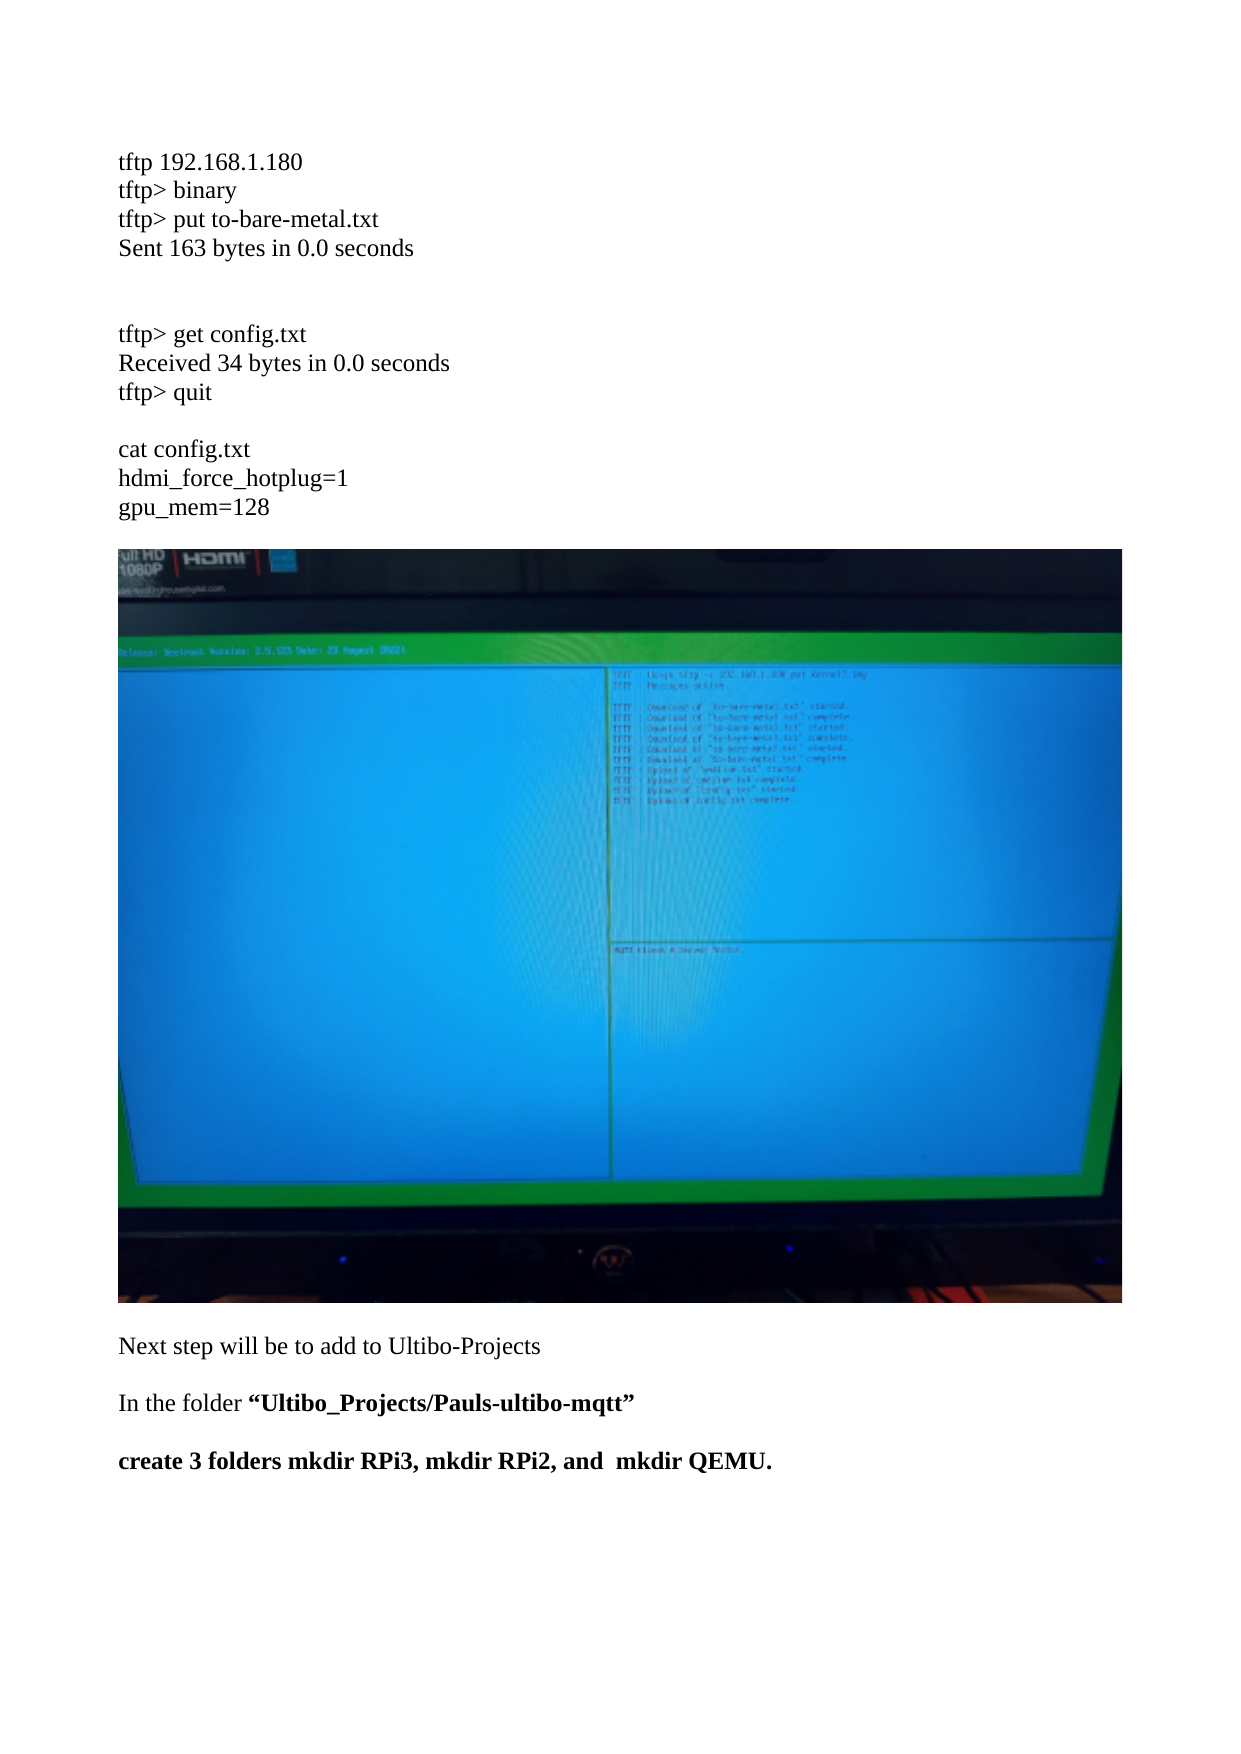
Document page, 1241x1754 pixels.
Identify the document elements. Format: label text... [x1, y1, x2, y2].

text tftp 192.168.1.180 [118, 147, 1122, 176]
text gpu_mem=128 [118, 492, 1122, 521]
text tftp> put to-bare-metal.txt [118, 204, 1122, 233]
text create 3 folders mkdir RPi3, mkdir RPi2, and mkdir QEMU. [118, 1446, 1122, 1475]
text Received 34 bytes in 0.0 seconds [118, 348, 1122, 377]
picture [118, 549, 1123, 1303]
text Sent 163 bytes in 0.0 seconds [118, 233, 1122, 262]
text Next step will be to add to Ultibo-Projects [118, 1331, 1122, 1360]
text tftp> quit [118, 377, 1122, 406]
text In the folder “Ultibo_Projects/Pauls-ultibo-mqtt” [118, 1388, 1122, 1417]
text tftp> get config.txt [118, 319, 1122, 348]
text cat config.txt [118, 434, 1122, 463]
text hdmi_force_hotplug=1 [118, 463, 1122, 492]
text tftp> binary [118, 176, 1122, 204]
